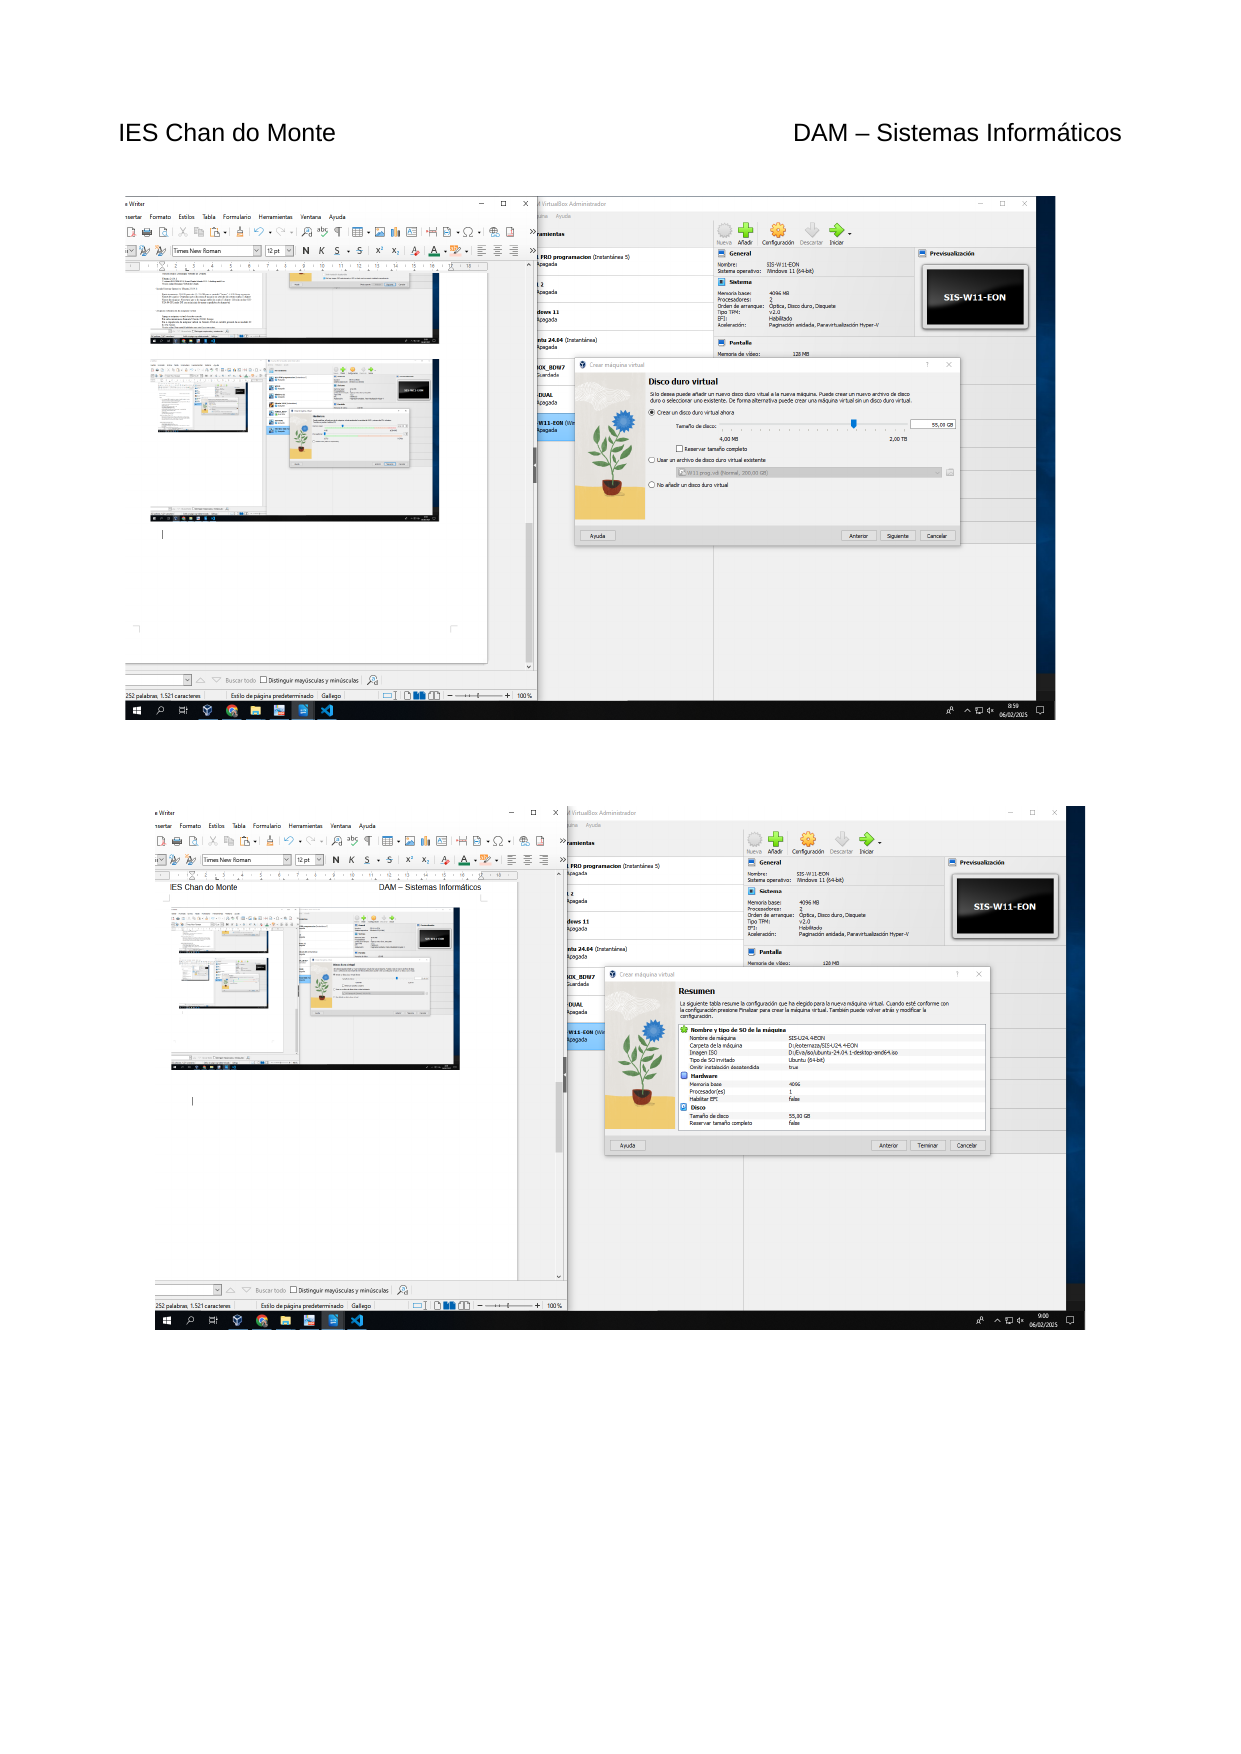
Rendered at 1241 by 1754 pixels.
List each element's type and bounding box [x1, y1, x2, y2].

picture [155, 806, 1086, 1330]
picture [125, 196, 1056, 720]
